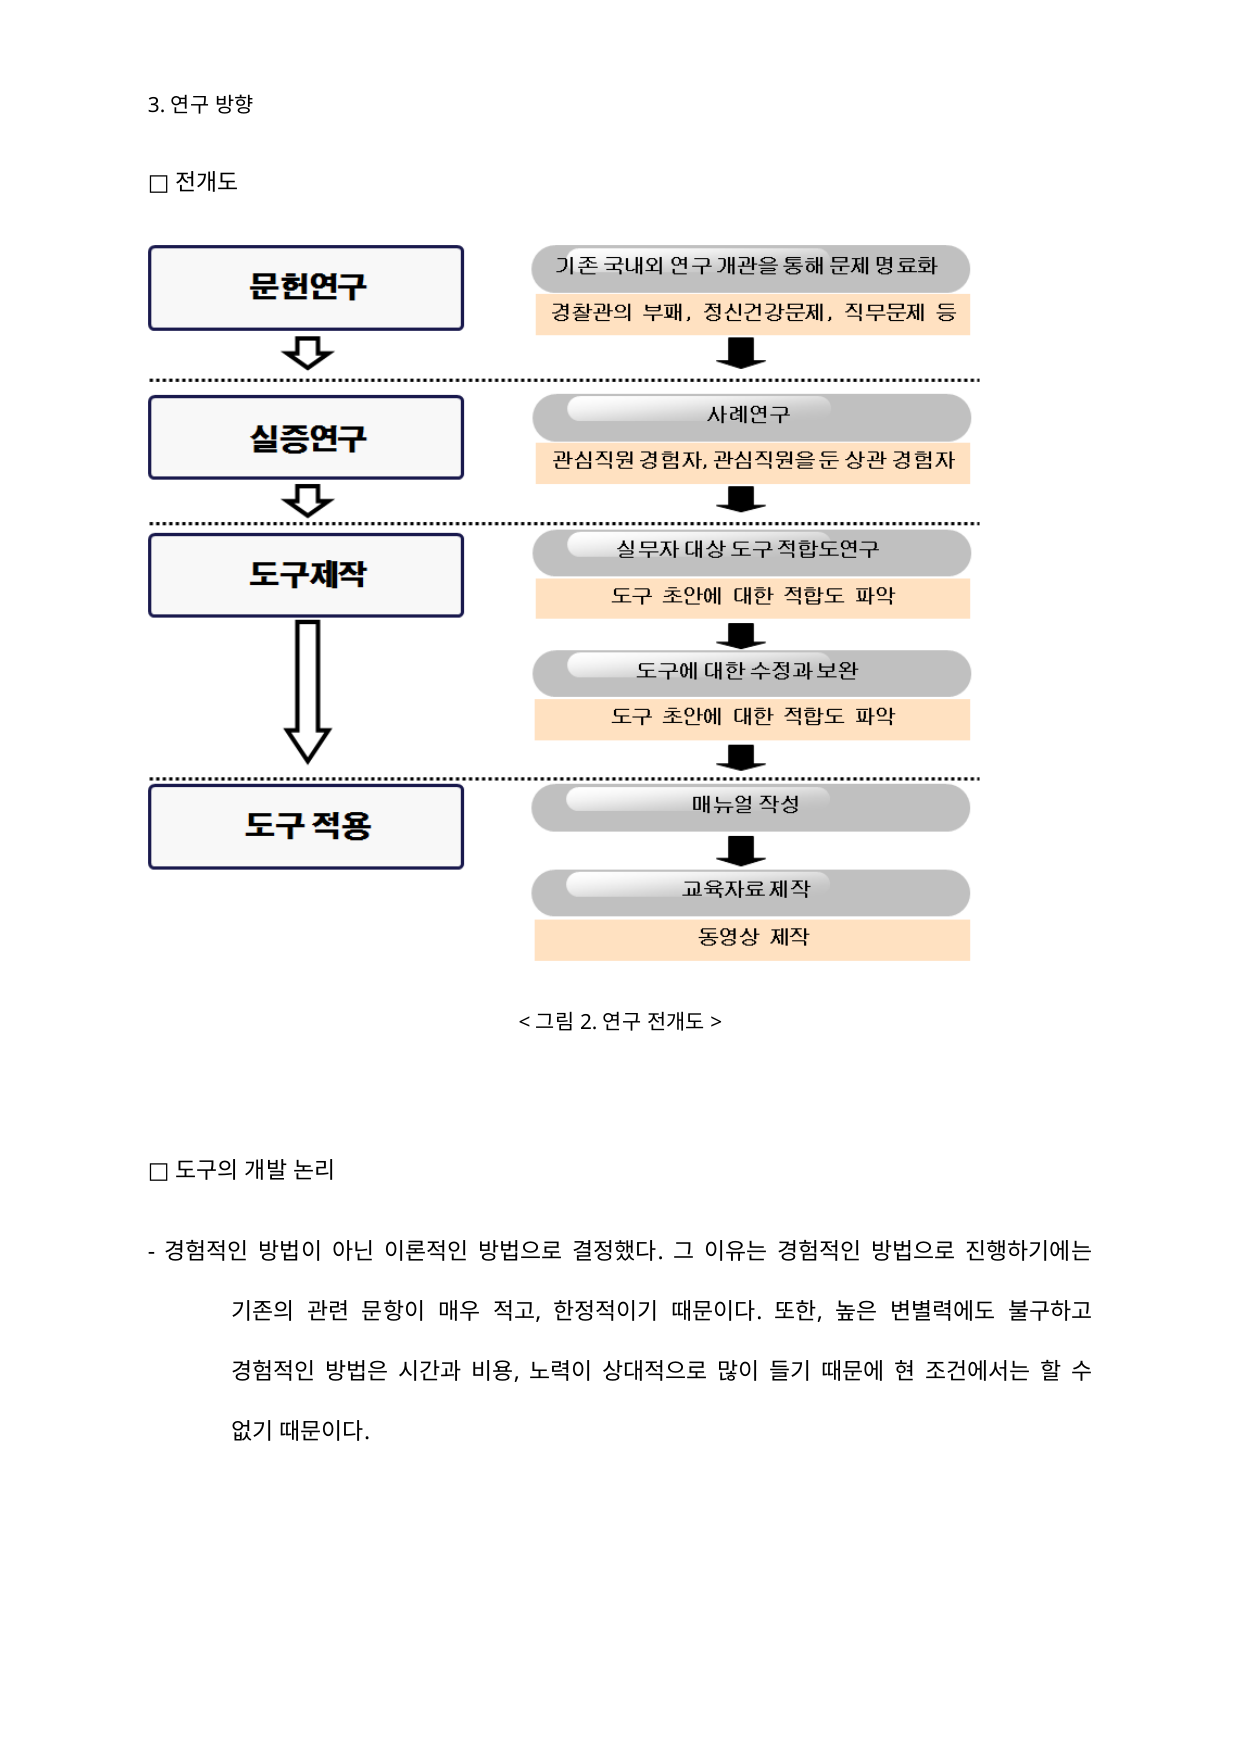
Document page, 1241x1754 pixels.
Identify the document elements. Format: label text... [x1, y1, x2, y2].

text < 그림 2. 연구 전개도 > [148, 1005, 1093, 1035]
text - 경험적인 방법이 아닌 이론적인 방법으로 결정했다. 그 이유는 경험적인 방법으로 진행하기에는 기존의 관련 문항이 매우 적고, 한정적이기 때문이다. 또한, 높은 변별력에도 불구하고 경험적인 방법은 시간과 비용, 노력이 상대적으로 많이 들기 때문에 현 조건에서는 할 수 없기 때문이다. [148, 1233, 1093, 1446]
text 3. 연구 방향 [148, 88, 1093, 119]
text □ 도구의 개발 논리 [148, 1152, 1093, 1186]
text □ 전개도 [148, 164, 1093, 197]
